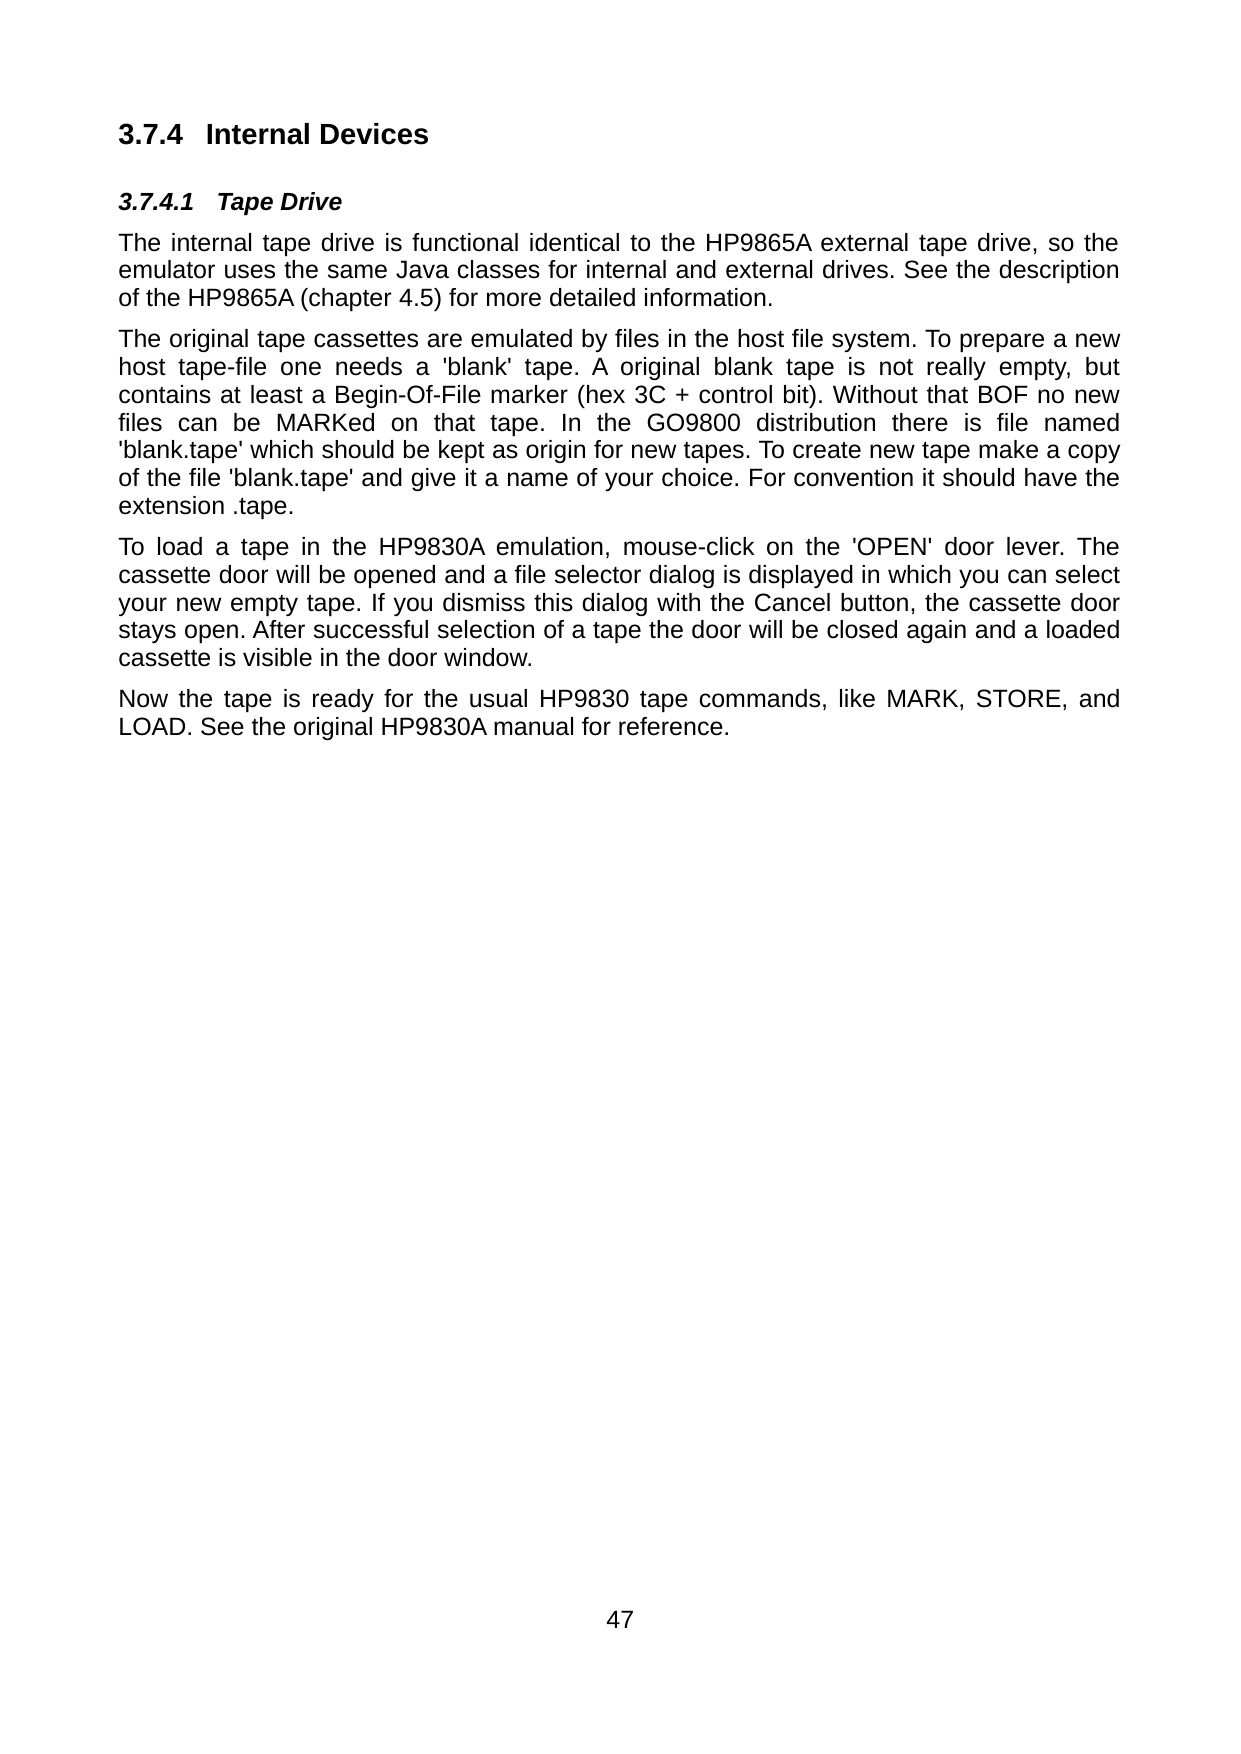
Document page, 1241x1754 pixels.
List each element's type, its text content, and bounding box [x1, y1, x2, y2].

text To load a tape in the HP9830A emulation, mouse-click on the 'OPEN' door lever. The cassette door will be opened and a file selector dialog is displayed in which you can select your new empty tape. If you dismiss this dialog with the Cancel button, the cassette door stays open. After successful selection of a tape the door will be closed again and a loaded cassette is visible in the door window. [118, 533, 1122, 672]
text Now the tape is ready for the usual HP9830 tape commands, like MARK, STORE, and LOAD. See the original HP9830A manual for reference. [118, 685, 1122, 741]
text The original tape cassettes are emulated by files in the host file system. To prepare a new host tape-file one needs a 'blank' tape. A original blank tape is not really empty, but contains at least a Begin-Of-File marker (hex 3C + control bit). Without that BOF no new files can be MARKed on that tape. In the GO9800 distribution there is file named 'blank.tape' which should be kept as origin for new tapes. To create new tape make a copy of the file 'blank.tape' and give it a name of your choice. For convention it should have the extension .tape. [118, 325, 1122, 520]
text The internal tape drive is functional identical to the HP9865A external tape drive, so the emulator uses the same Java classes for internal and external drives. See the description of the HP9865A (chapter 4.5) for more detailed information. [118, 228, 1122, 312]
subtitle Tape Drive [118, 188, 1122, 216]
subtitle Internal Devices [118, 118, 1122, 151]
